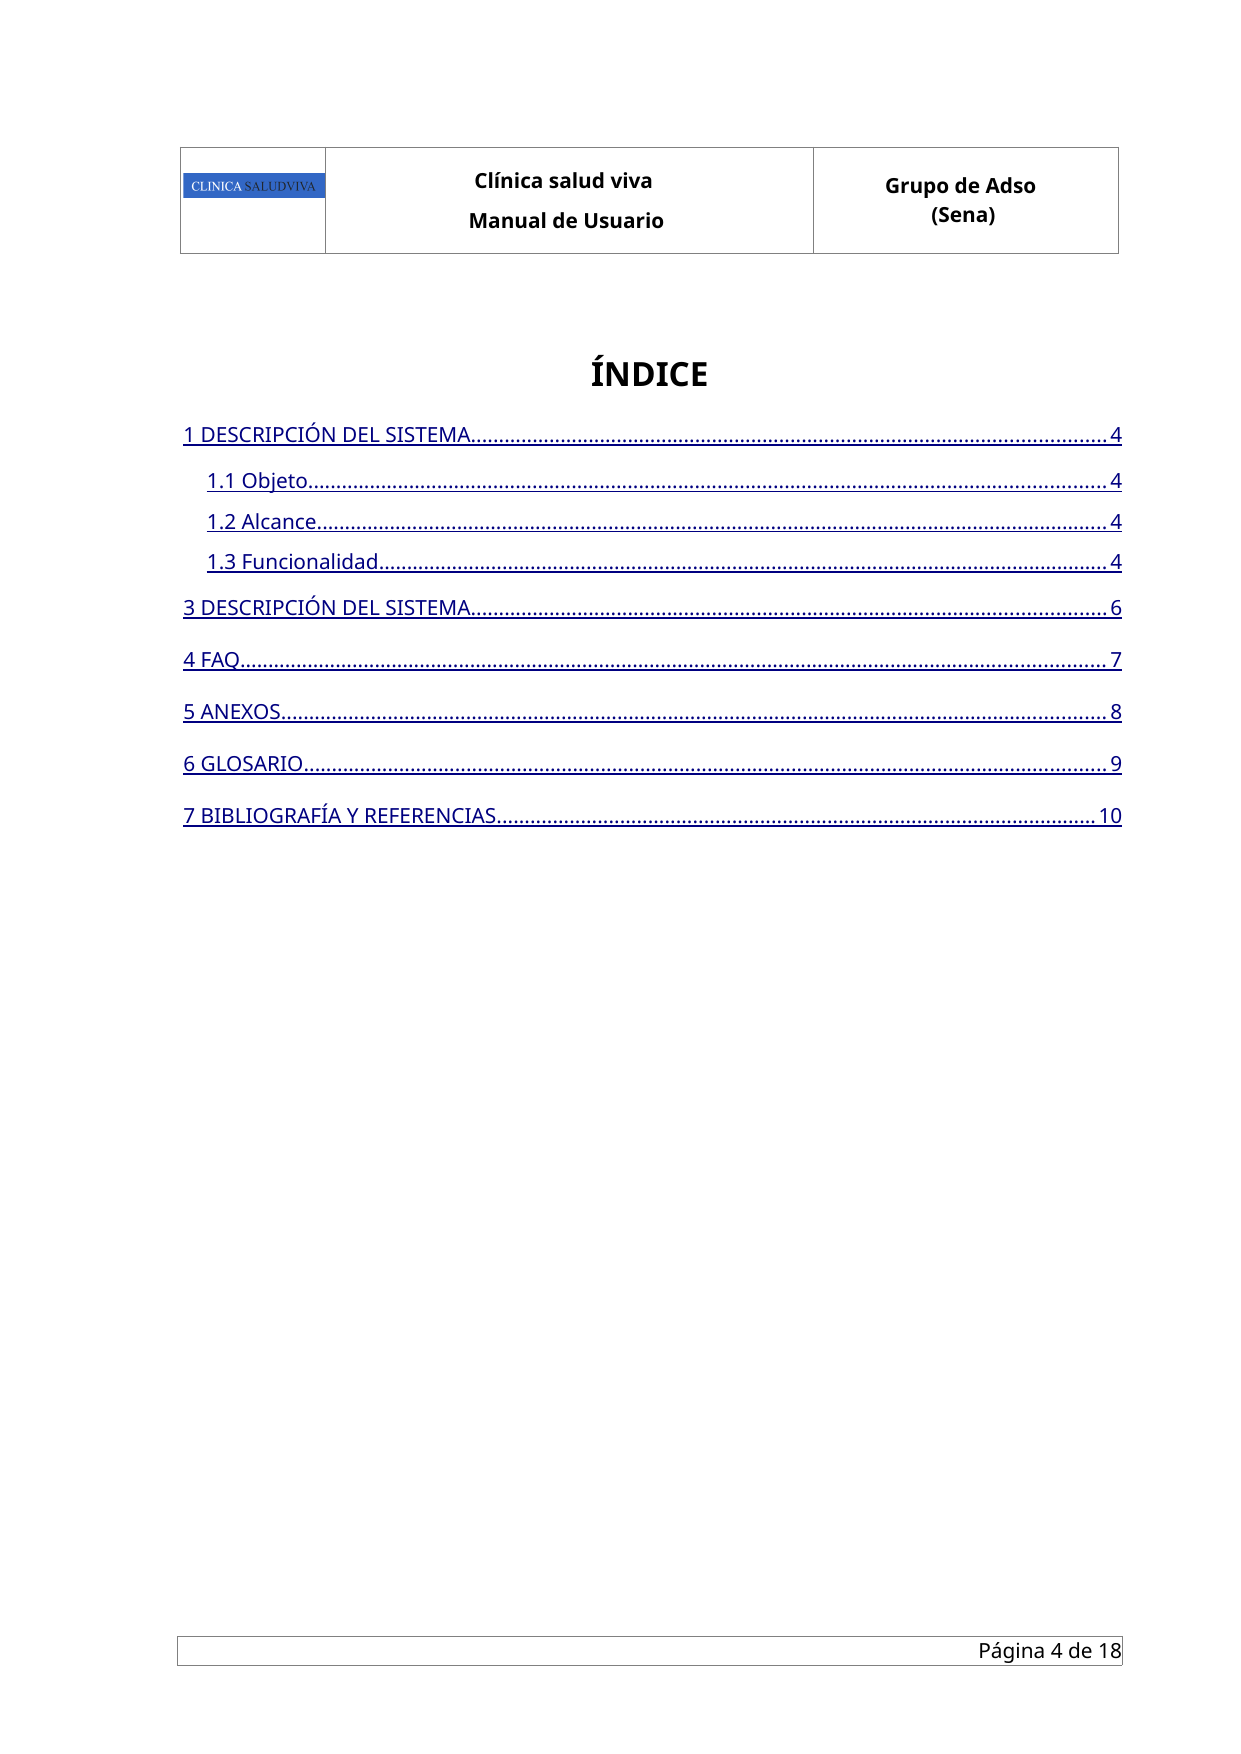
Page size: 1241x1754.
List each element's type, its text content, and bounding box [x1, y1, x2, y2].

subtitle ÍNDICE [177, 351, 1122, 396]
text 3 DESCRIPCIÓN DEL SISTEMA 6 [183, 593, 1122, 617]
text 1.3 Funcionalidad 4 [207, 547, 1122, 571]
text 7 BIBLIOGRAFÍA Y REFERENCIAS 10 [183, 801, 1122, 825]
text 5 ANEXOS 8 [183, 697, 1122, 721]
text 1.2 Alcance 4 [207, 507, 1122, 531]
text 4 FAQ 7 [183, 645, 1122, 669]
text 6 GLOSARIO 9 [183, 749, 1122, 773]
text 1.1 Objeto 4 [207, 467, 1122, 491]
text 1 DESCRIPCIÓN DEL SISTEMA 4 [183, 420, 1122, 444]
